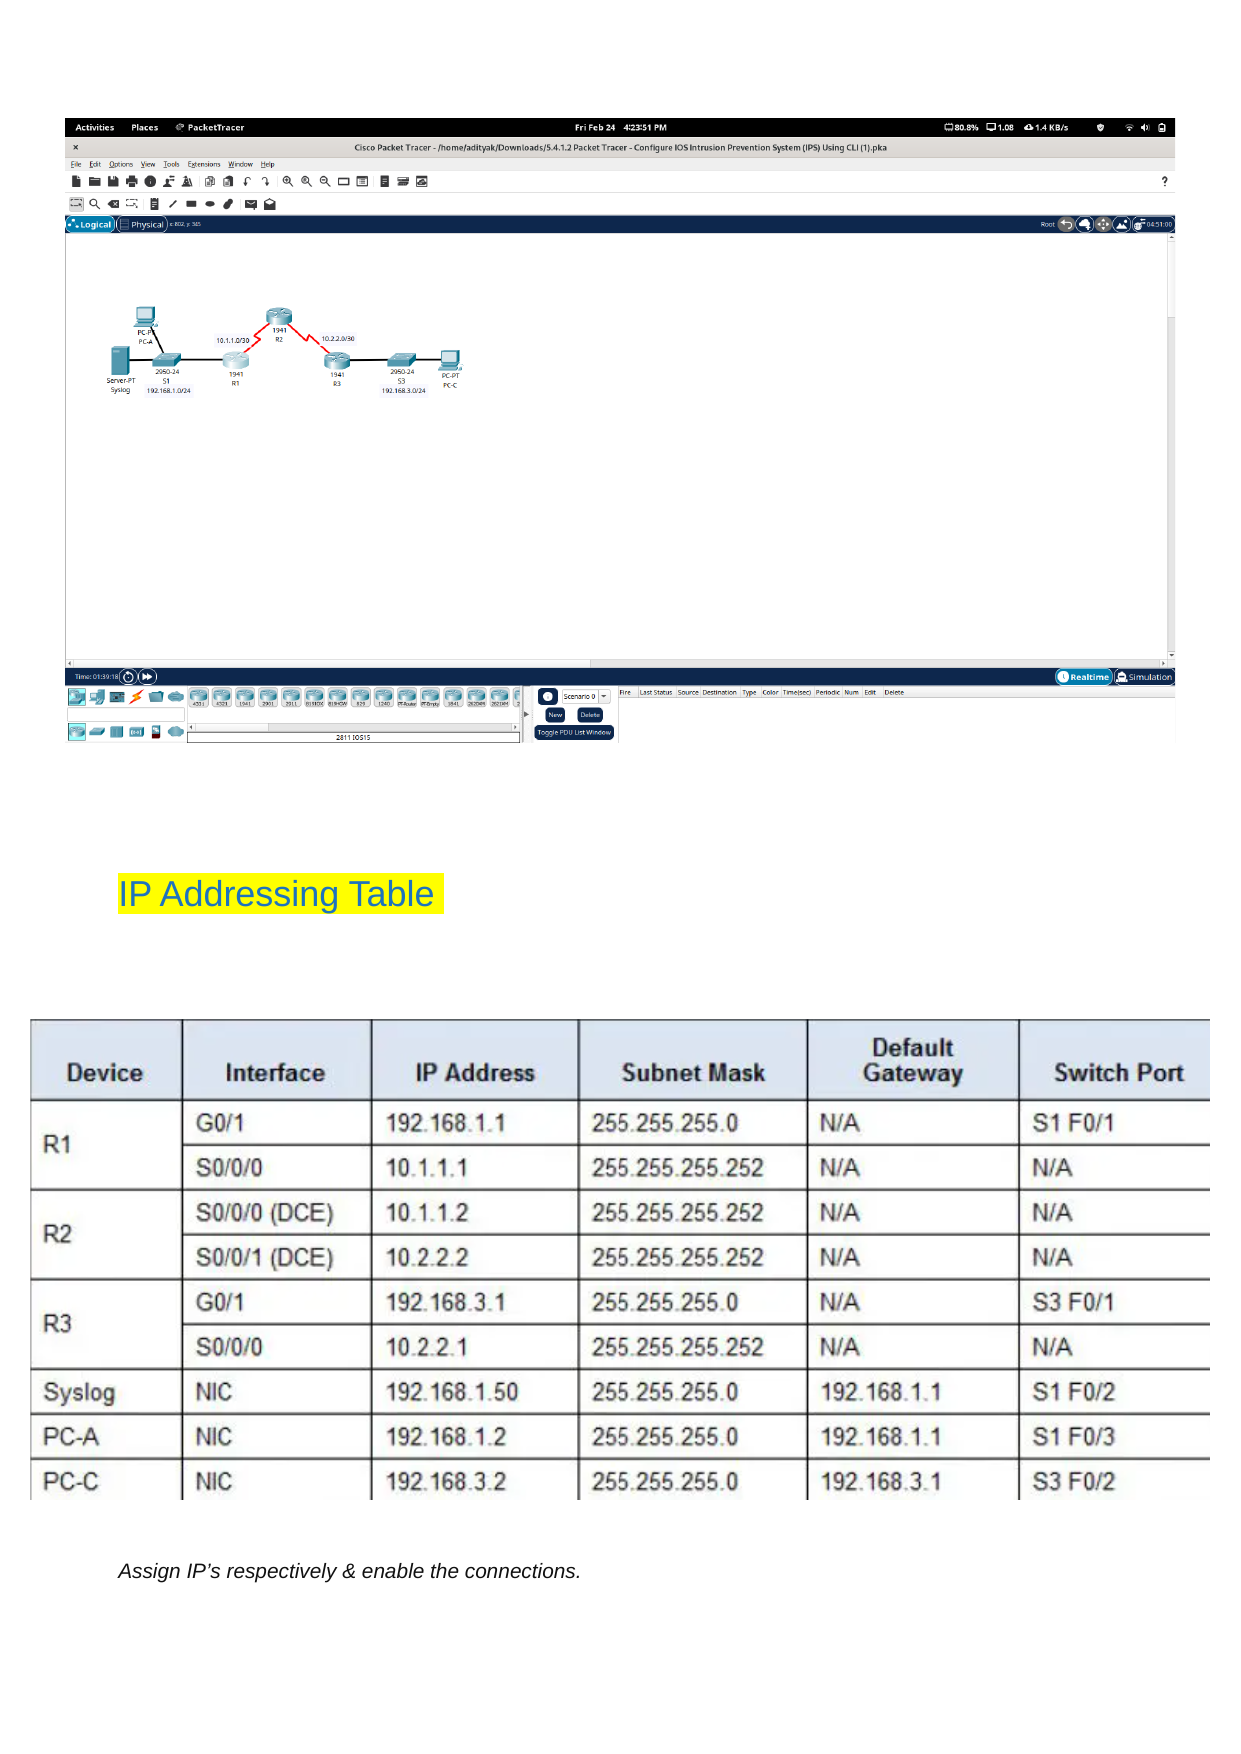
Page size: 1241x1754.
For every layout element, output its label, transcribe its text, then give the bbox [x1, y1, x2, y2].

picture [30, 1019, 1210, 1500]
text IP Addressing Table [118, 873, 1122, 914]
picture [65, 118, 1175, 743]
text Assign IP’s respectively & enable the connections. [118, 1545, 1122, 1586]
